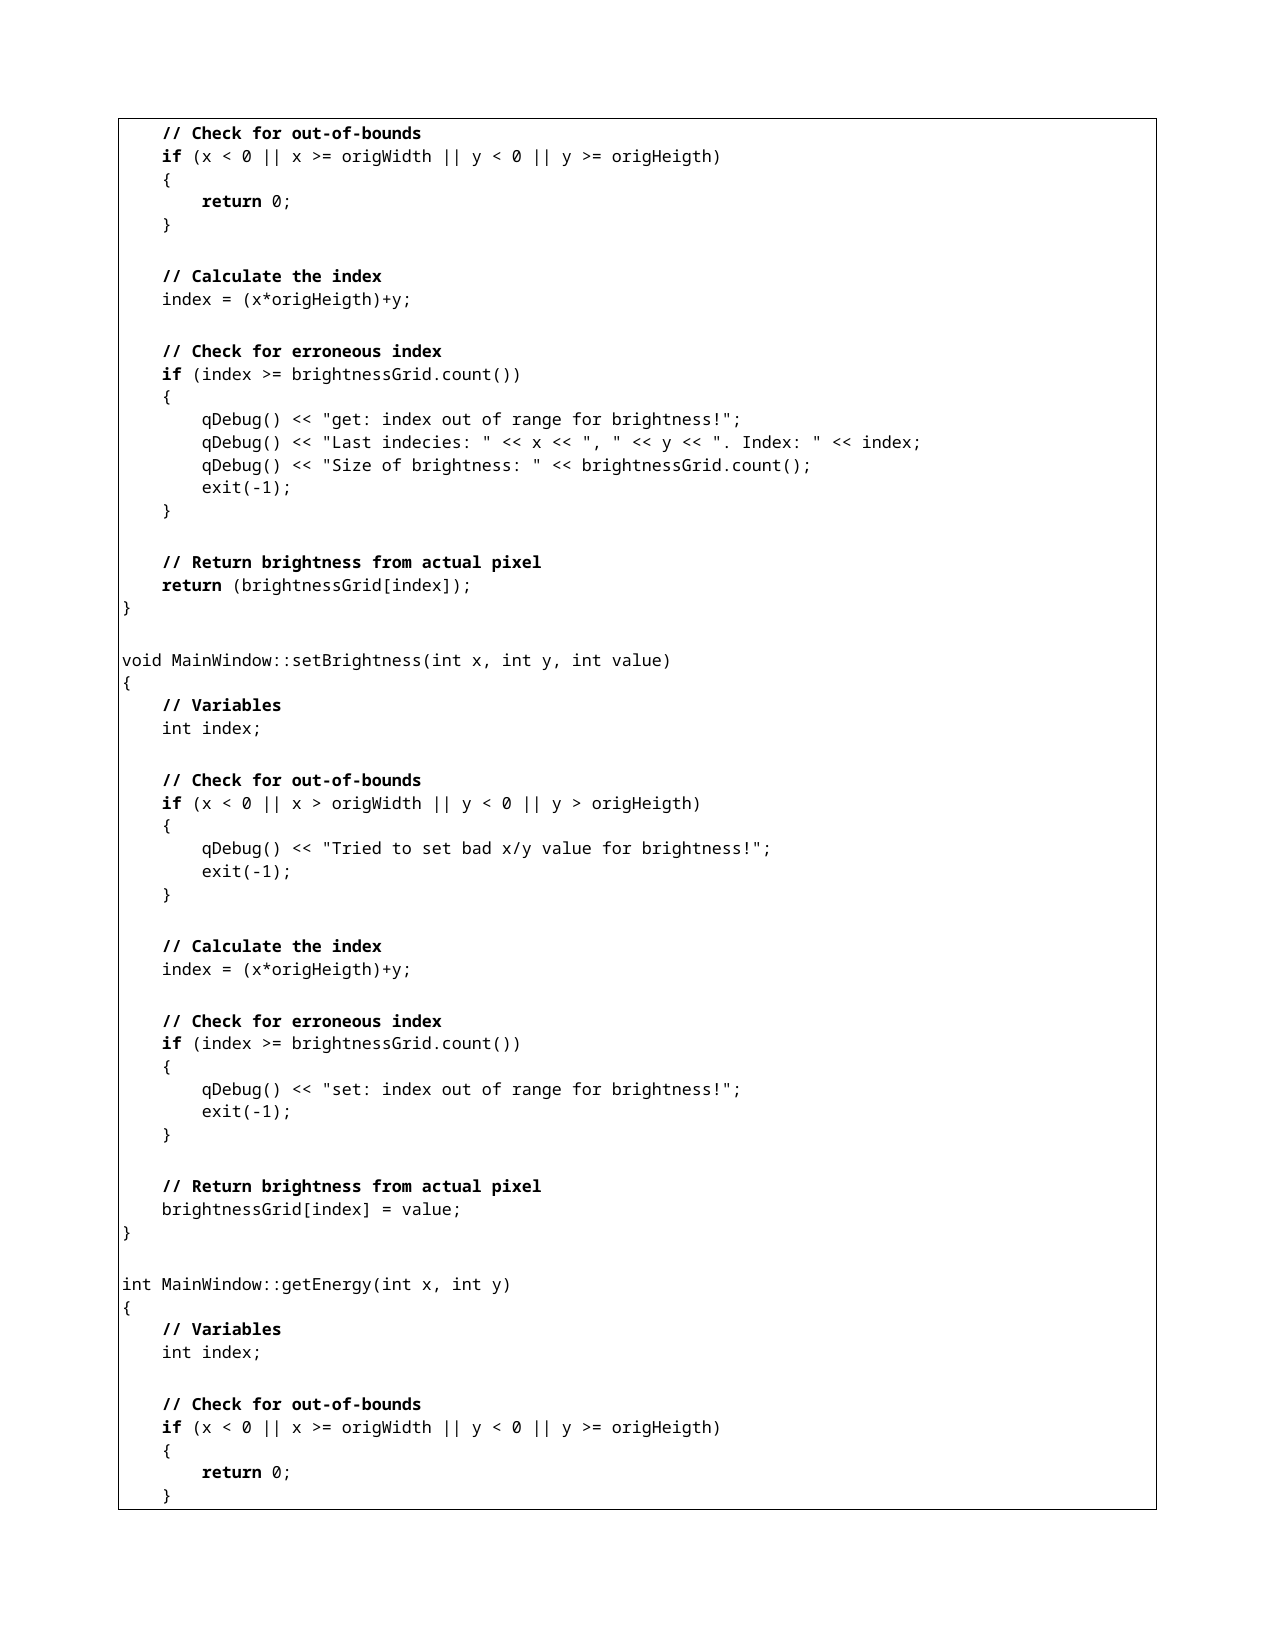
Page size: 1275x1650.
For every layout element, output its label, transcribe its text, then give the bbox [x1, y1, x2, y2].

text exit(-1); [119, 856, 1156, 879]
text qDebug() << "set: index out of range for brightness!"; [119, 1074, 1156, 1097]
text { [119, 163, 1156, 186]
text // Check for out-of-bounds [119, 1389, 1156, 1412]
text { [119, 811, 1156, 833]
text { [119, 1292, 1156, 1314]
text exit(-1); [119, 472, 1156, 495]
text // Check for out-of-bounds [119, 119, 1156, 141]
text exit(-1); [119, 1097, 1156, 1119]
text // Return brightness from actual pixel [119, 1171, 1156, 1194]
text // Check for erroneous index [119, 1006, 1156, 1028]
text } [119, 1217, 1156, 1243]
text } [119, 1480, 1156, 1509]
text int index; [119, 1337, 1156, 1363]
text index = (x*origHeigth)+y; [119, 953, 1156, 980]
text } [119, 209, 1156, 235]
text if (x < 0 || x >= origWidth || y < 0 || y >= origHeigth) [119, 1412, 1156, 1435]
text { [119, 1051, 1156, 1074]
text qDebug() << "get: index out of range for brightness!"; [119, 404, 1156, 427]
text // Calculate the index [119, 261, 1156, 284]
text int MainWindow::getEnergy(int x, int y) [119, 1269, 1156, 1292]
text } [119, 593, 1156, 619]
text return (brightnessGrid[index]); [119, 570, 1156, 593]
text index = (x*origHeigth)+y; [119, 284, 1156, 310]
text if (index >= brightnessGrid.count()) [119, 1028, 1156, 1051]
text { [119, 381, 1156, 404]
text // Calculate the index [119, 931, 1156, 953]
text if (index >= brightnessGrid.count()) [119, 359, 1156, 381]
text } [119, 1119, 1156, 1146]
text { [119, 1435, 1156, 1457]
text int index; [119, 713, 1156, 739]
text if (x < 0 || x >= origWidth || y < 0 || y >= origHeigth) [119, 141, 1156, 163]
text { [119, 667, 1156, 690]
text } [119, 879, 1156, 905]
text // Check for erroneous index [119, 336, 1156, 359]
text brightnessGrid[index] = value; [119, 1194, 1156, 1217]
text return 0; [119, 1457, 1156, 1480]
text } [119, 495, 1156, 521]
text qDebug() << "Tried to set bad x/y value for brightness!"; [119, 833, 1156, 856]
text qDebug() << "Size of brightness: " << brightnessGrid.count(); [119, 449, 1156, 472]
text qDebug() << "Last indecies: " << x << ", " << y << ". Index: " << index; [119, 427, 1156, 449]
text void MainWindow::setBrightness(int x, int y, int value) [119, 645, 1156, 667]
text // Return brightness from actual pixel [119, 547, 1156, 570]
text // Variables [119, 1314, 1156, 1337]
text // Variables [119, 690, 1156, 713]
text return 0; [119, 186, 1156, 209]
text // Check for out-of-bounds [119, 765, 1156, 788]
text if (x < 0 || x > origWidth || y < 0 || y > origHeigth) [119, 788, 1156, 811]
